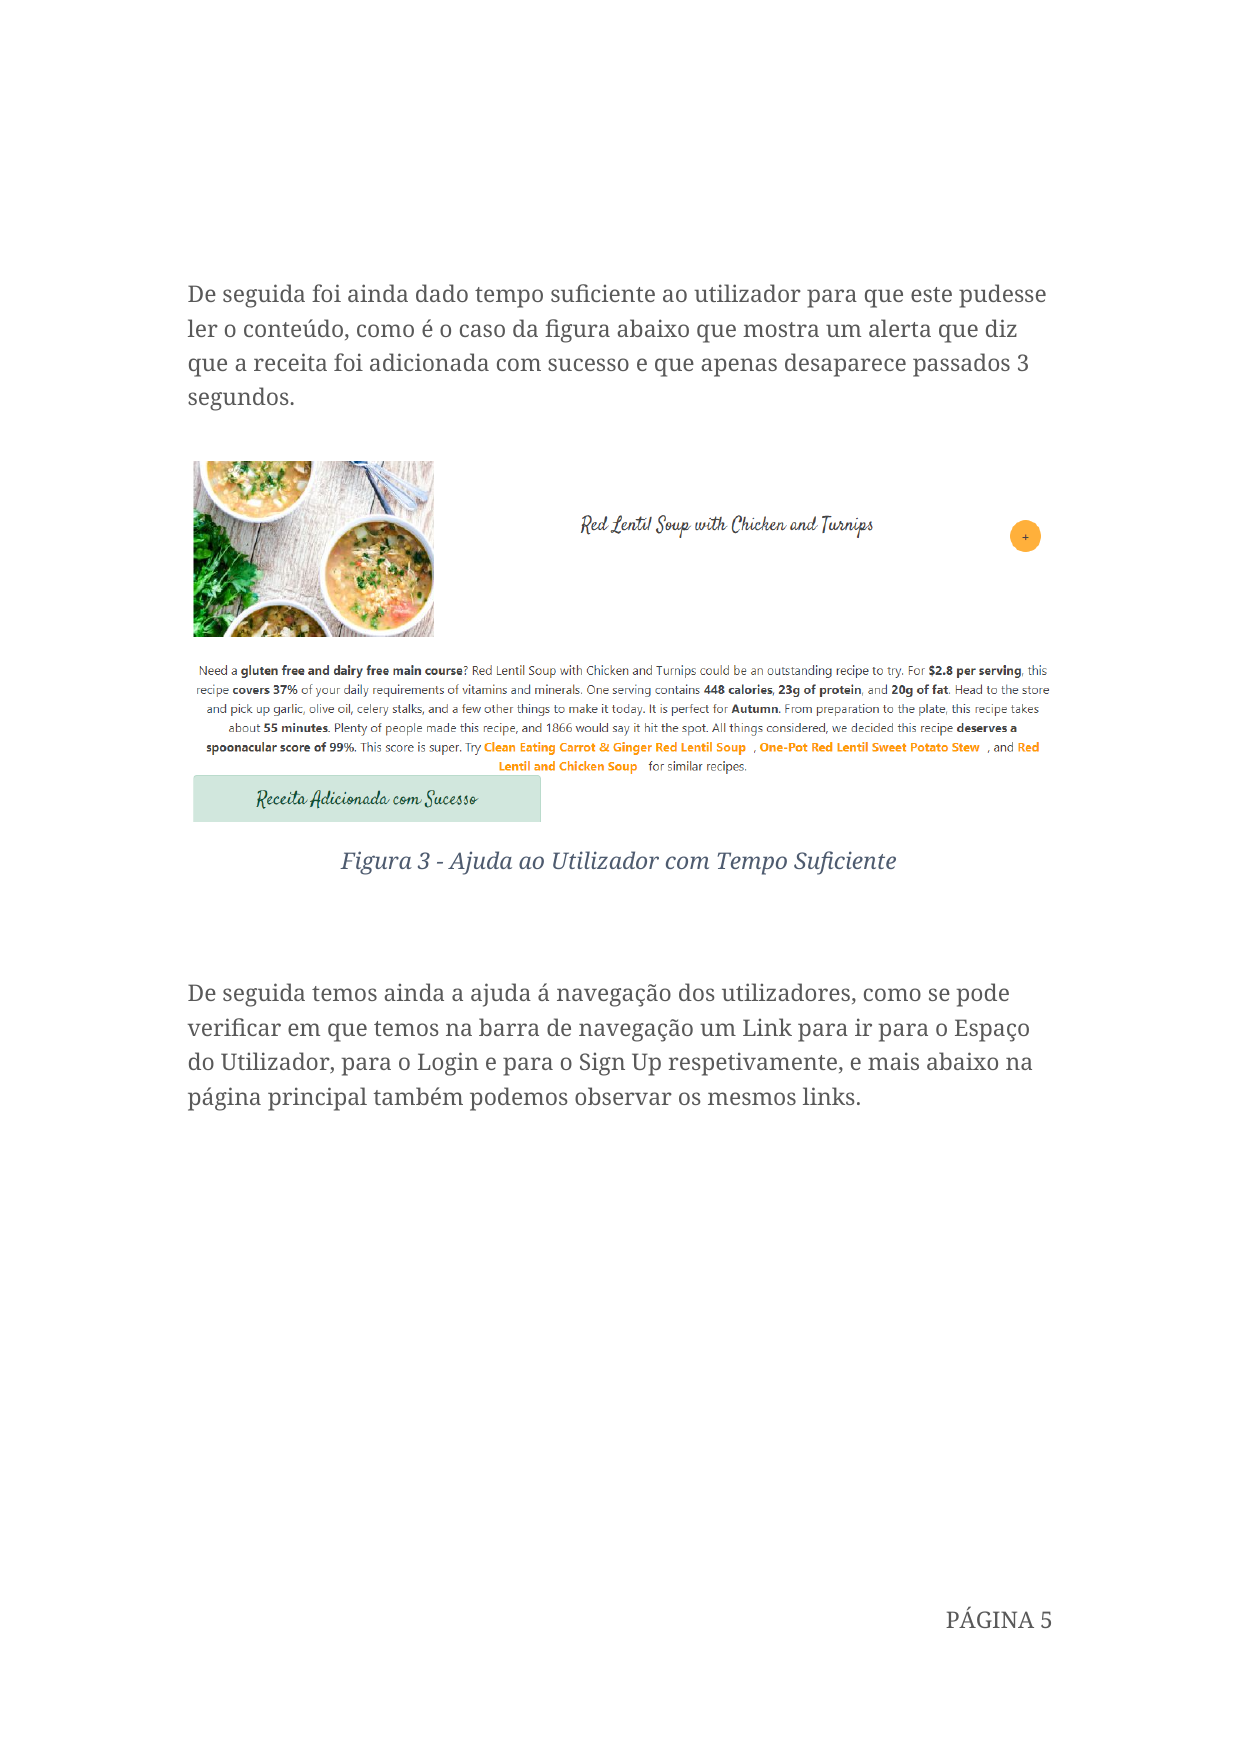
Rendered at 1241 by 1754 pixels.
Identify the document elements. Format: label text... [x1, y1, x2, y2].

text De seguida foi ainda dado tempo suficiente ao utilizador para que este pudesse ler o conteúdo, como é o caso da figura abaixo que mostra um alerta que diz que a receita foi adicionada com sucesso e que apenas desaparece passados 3 segundos. [187, 278, 1053, 412]
text De seguida temos ainda a ajuda á navegação dos utilizadores, como se pode verificar em que temos na barra de navegação um Link para ir para o Espaço do Utilizador, para o Login e para o Sign Up respetivamente, e mais abaixo na página principal também podemos observar os mesmos links. [187, 977, 1053, 1112]
text Figura 3 - Ajuda ao Utilizador com Tempo Suficiente [187, 845, 1053, 876]
